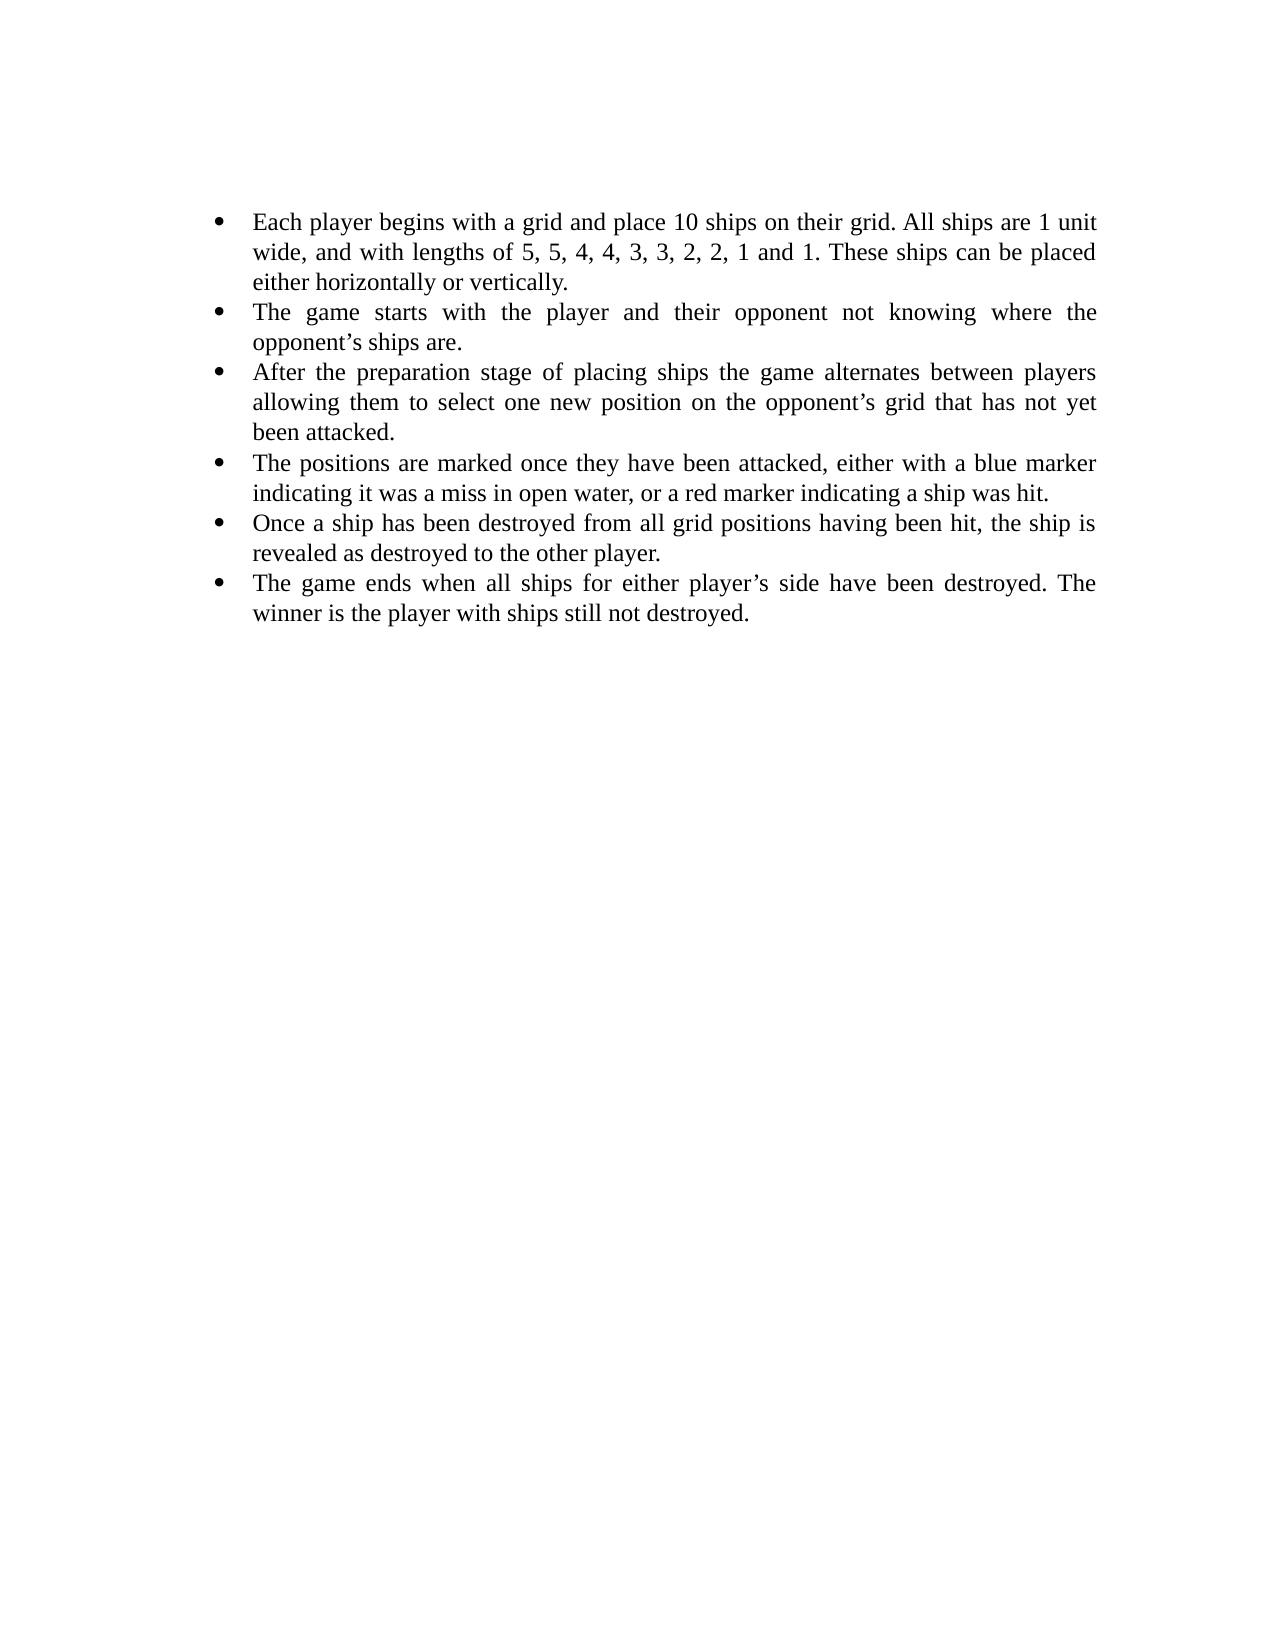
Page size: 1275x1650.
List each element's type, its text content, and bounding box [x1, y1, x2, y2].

list The game ends when all ships for either player’s side have been destroyed. The winner is the player with ships still not destroyed. [215, 568, 1098, 627]
list Once a ship has been destroyed from all grid positions having been hit, the ship is revealed as destroyed to the other player. [215, 508, 1098, 567]
list The game starts with the player and their opponent not knowing where the opponent’s ships are. [215, 297, 1098, 356]
list After the preparation stage of placing ships the game alternates between players allowing them to select one new position on the opponent’s grid that has not yet been attacked. [215, 357, 1098, 446]
list Each player begins with a grid and place 10 ships on their grid. All ships are 1 unit wide, and with lengths of 5, 5, 4, 4, 3, 3, 2, 2, 1 and 1. These ships can be placed either horizontally or vertically. [215, 207, 1098, 296]
list The positions are marked once they have been attacked, either with a blue marker indicating it was a miss in open water, or a red marker indicating a ship was hit. [215, 448, 1098, 506]
